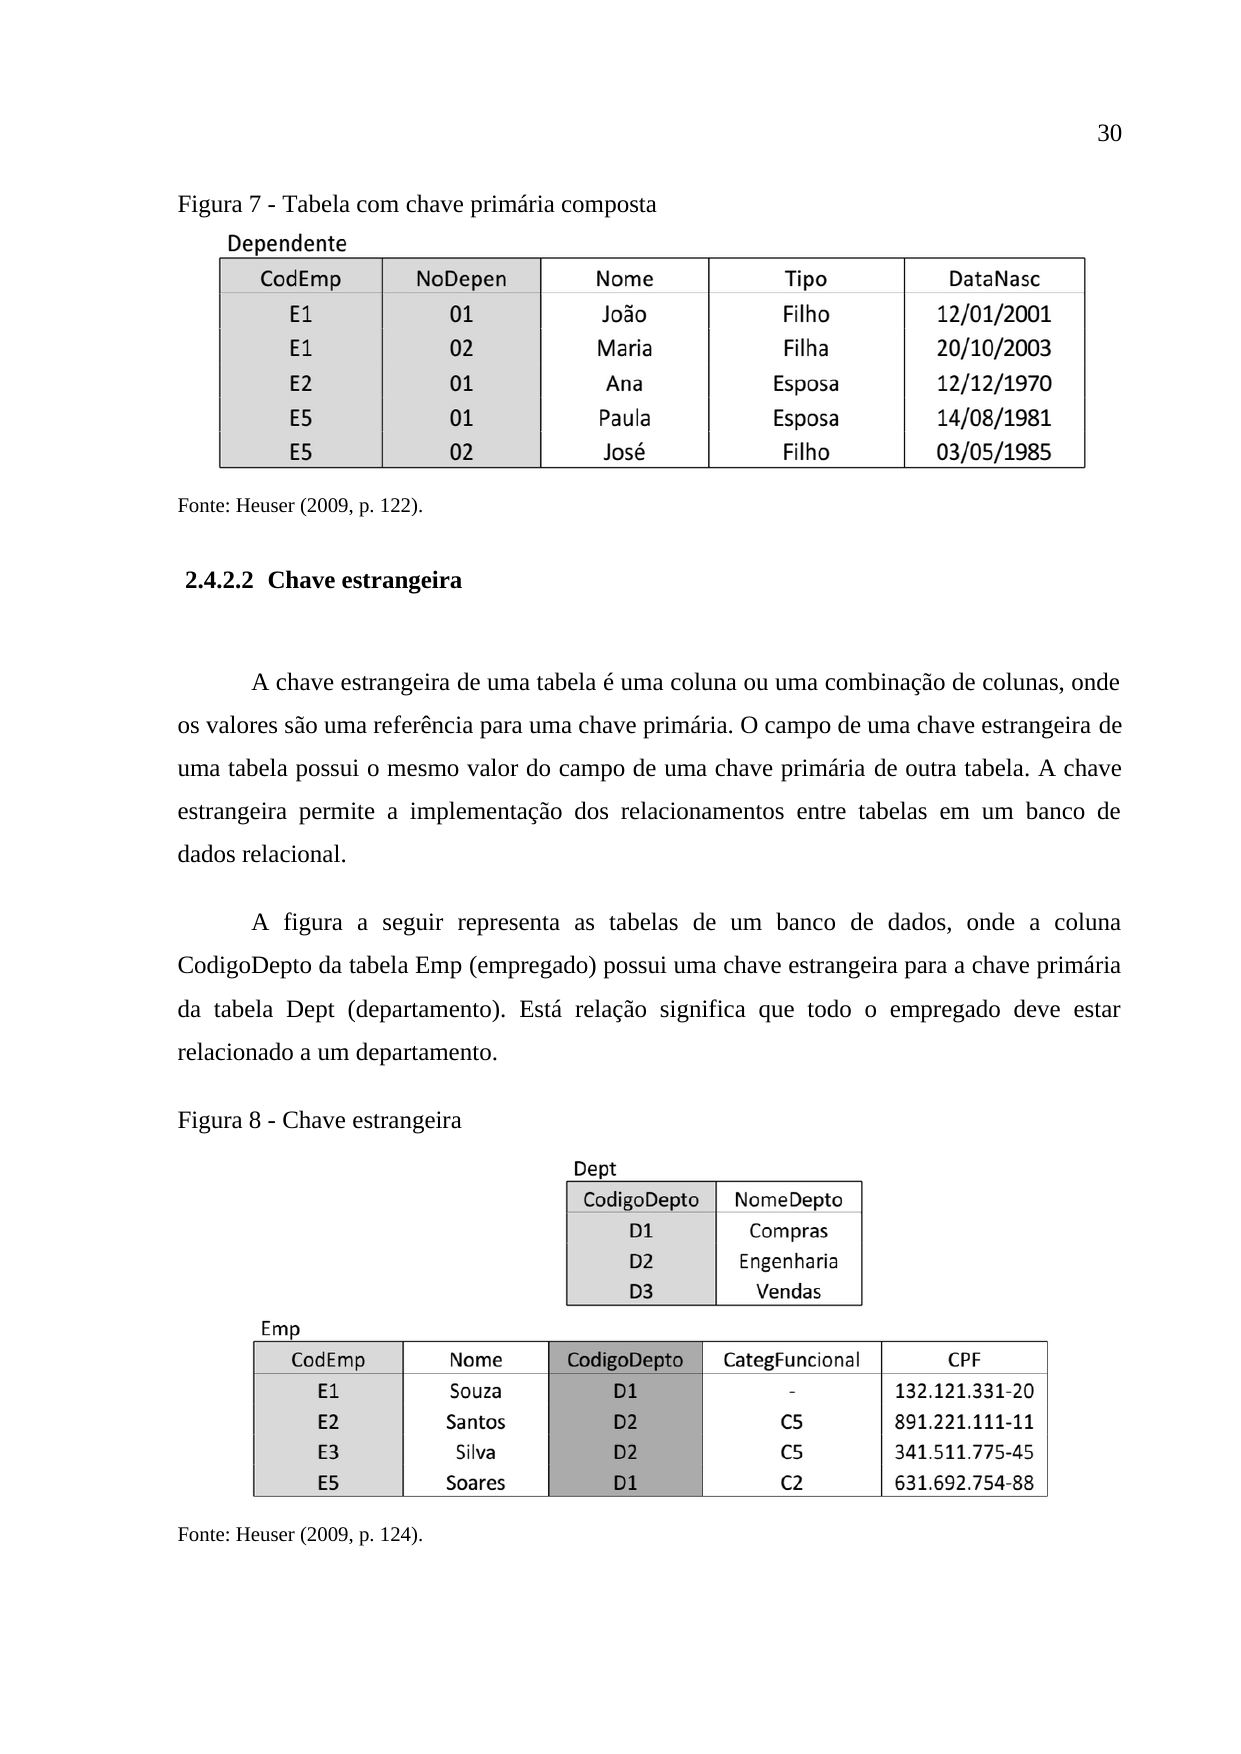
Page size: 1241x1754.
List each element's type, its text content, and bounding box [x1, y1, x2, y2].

list Chave estrangeira [185, 565, 1122, 594]
text Fonte: Heuser (2009, p. 124). [177, 1522, 1122, 1546]
text Figura 8 - Chave estrangeira [177, 1105, 1122, 1133]
picture [240, 1146, 1059, 1510]
text Figura 7 - Tabela com chave primária composta [177, 189, 1122, 217]
text Fonte: Heuser (2009, p. 122). [177, 493, 1122, 517]
picture [198, 230, 1101, 481]
text A chave estrangeira de uma tabela é uma coluna ou uma combinação de colunas, onde os valores são uma referência para uma chave primária. O campo de uma chave estrangeira de uma tabela possui o mesmo valor do campo de uma chave primária de outra tabela. A chave estrangeira permite a implementação dos relacionamentos entre tabelas em um banco de dados relacional. [177, 667, 1122, 868]
text A figura a seguir representa as tabelas de um banco de dados, onde a coluna CodigoDepto da tabela Emp (empregado) possui uma chave estrangeira para a chave primária da tabela Dept (departamento). Está relação significa que todo o empregado deve estar relacionado a um departamento. [177, 907, 1122, 1066]
